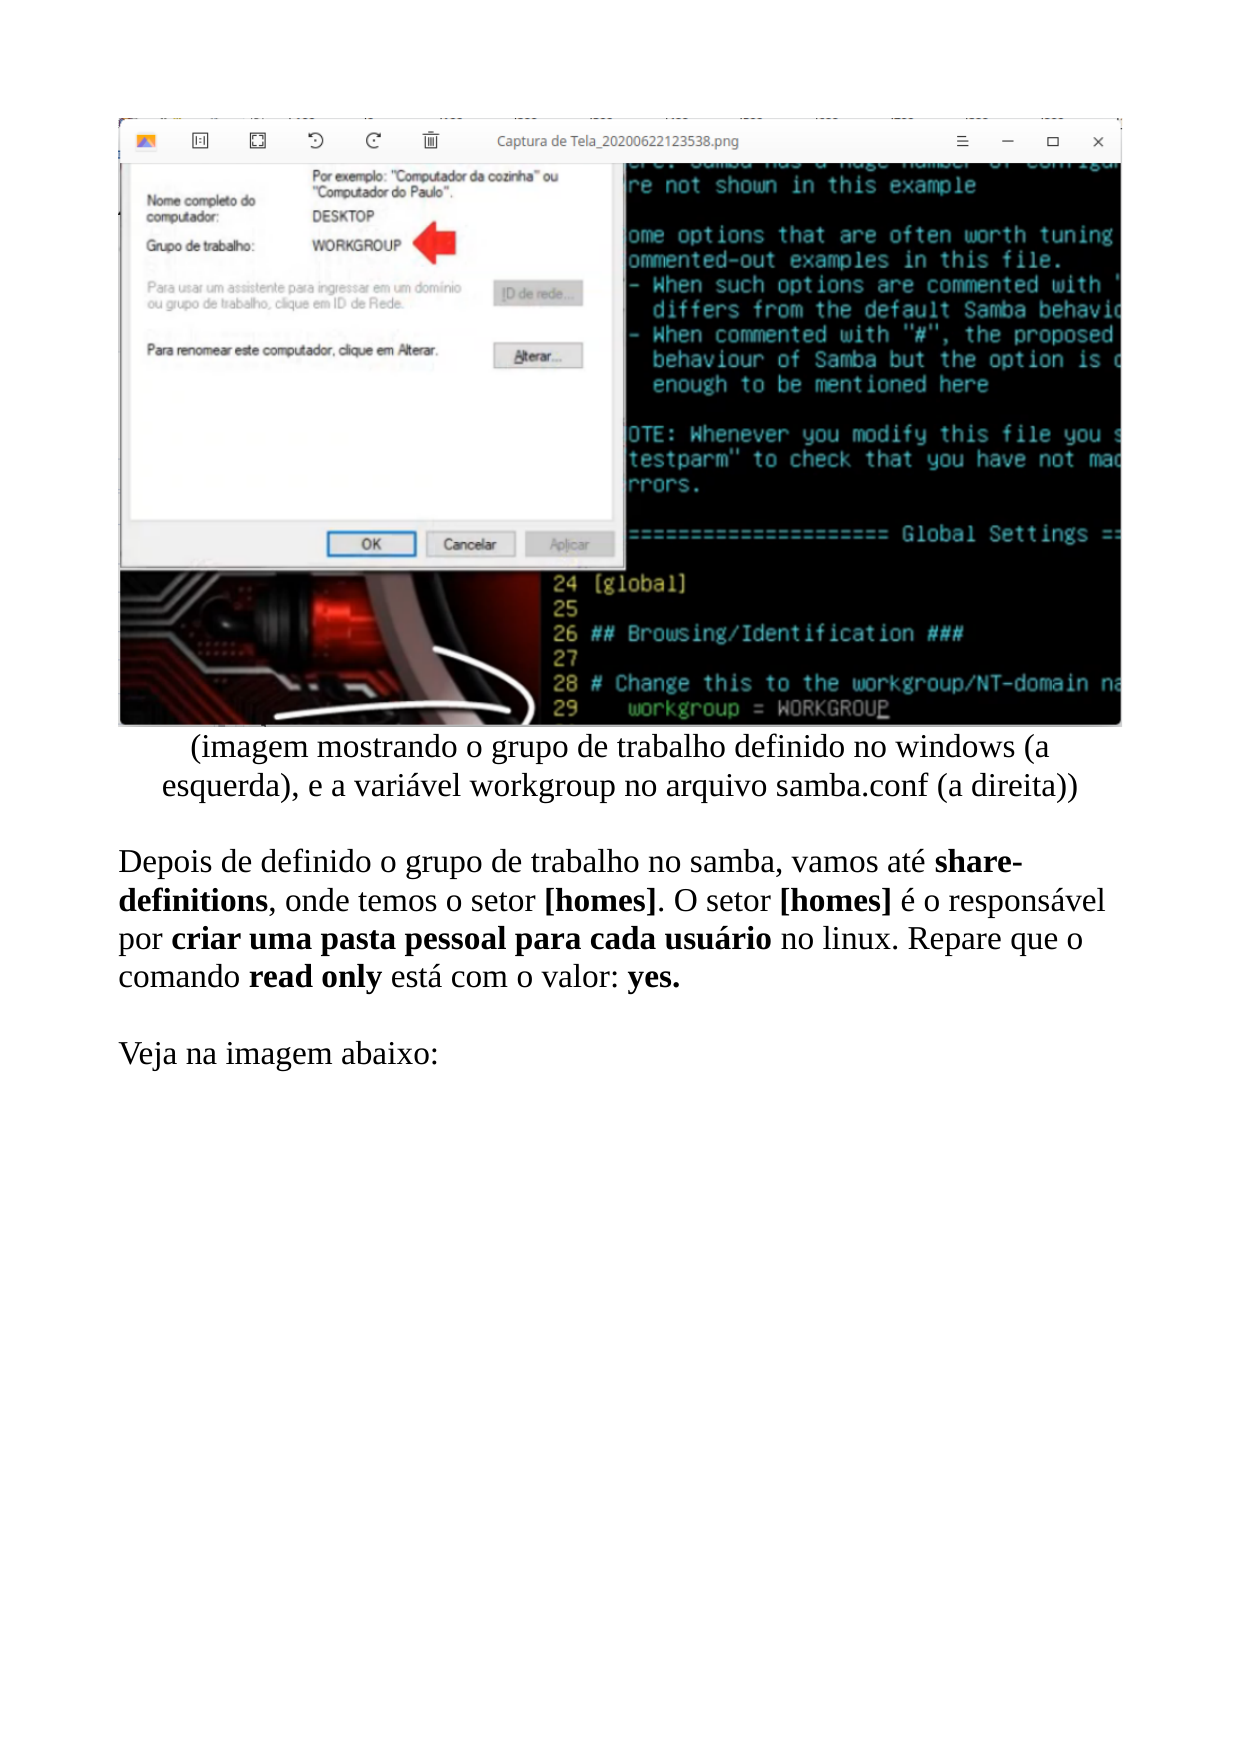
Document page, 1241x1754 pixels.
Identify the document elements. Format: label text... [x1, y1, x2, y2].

text Veja na imagem abaixo: [118, 1033, 1122, 1072]
text (imagem mostrando o grupo de trabalho definido no windows (a esquerda), e a variável workgroup no arquivo samba.conf (a direita)) [118, 727, 1122, 803]
picture [118, 118, 1123, 727]
text Depois de definido o grupo de trabalho no samba, vamos até share-definitions, onde temos o setor [homes]. O setor [homes] é o responsável por criar uma pasta pessoal para cada usuário no linux. Repare que o comando read only está com o valor: yes. [118, 842, 1122, 995]
